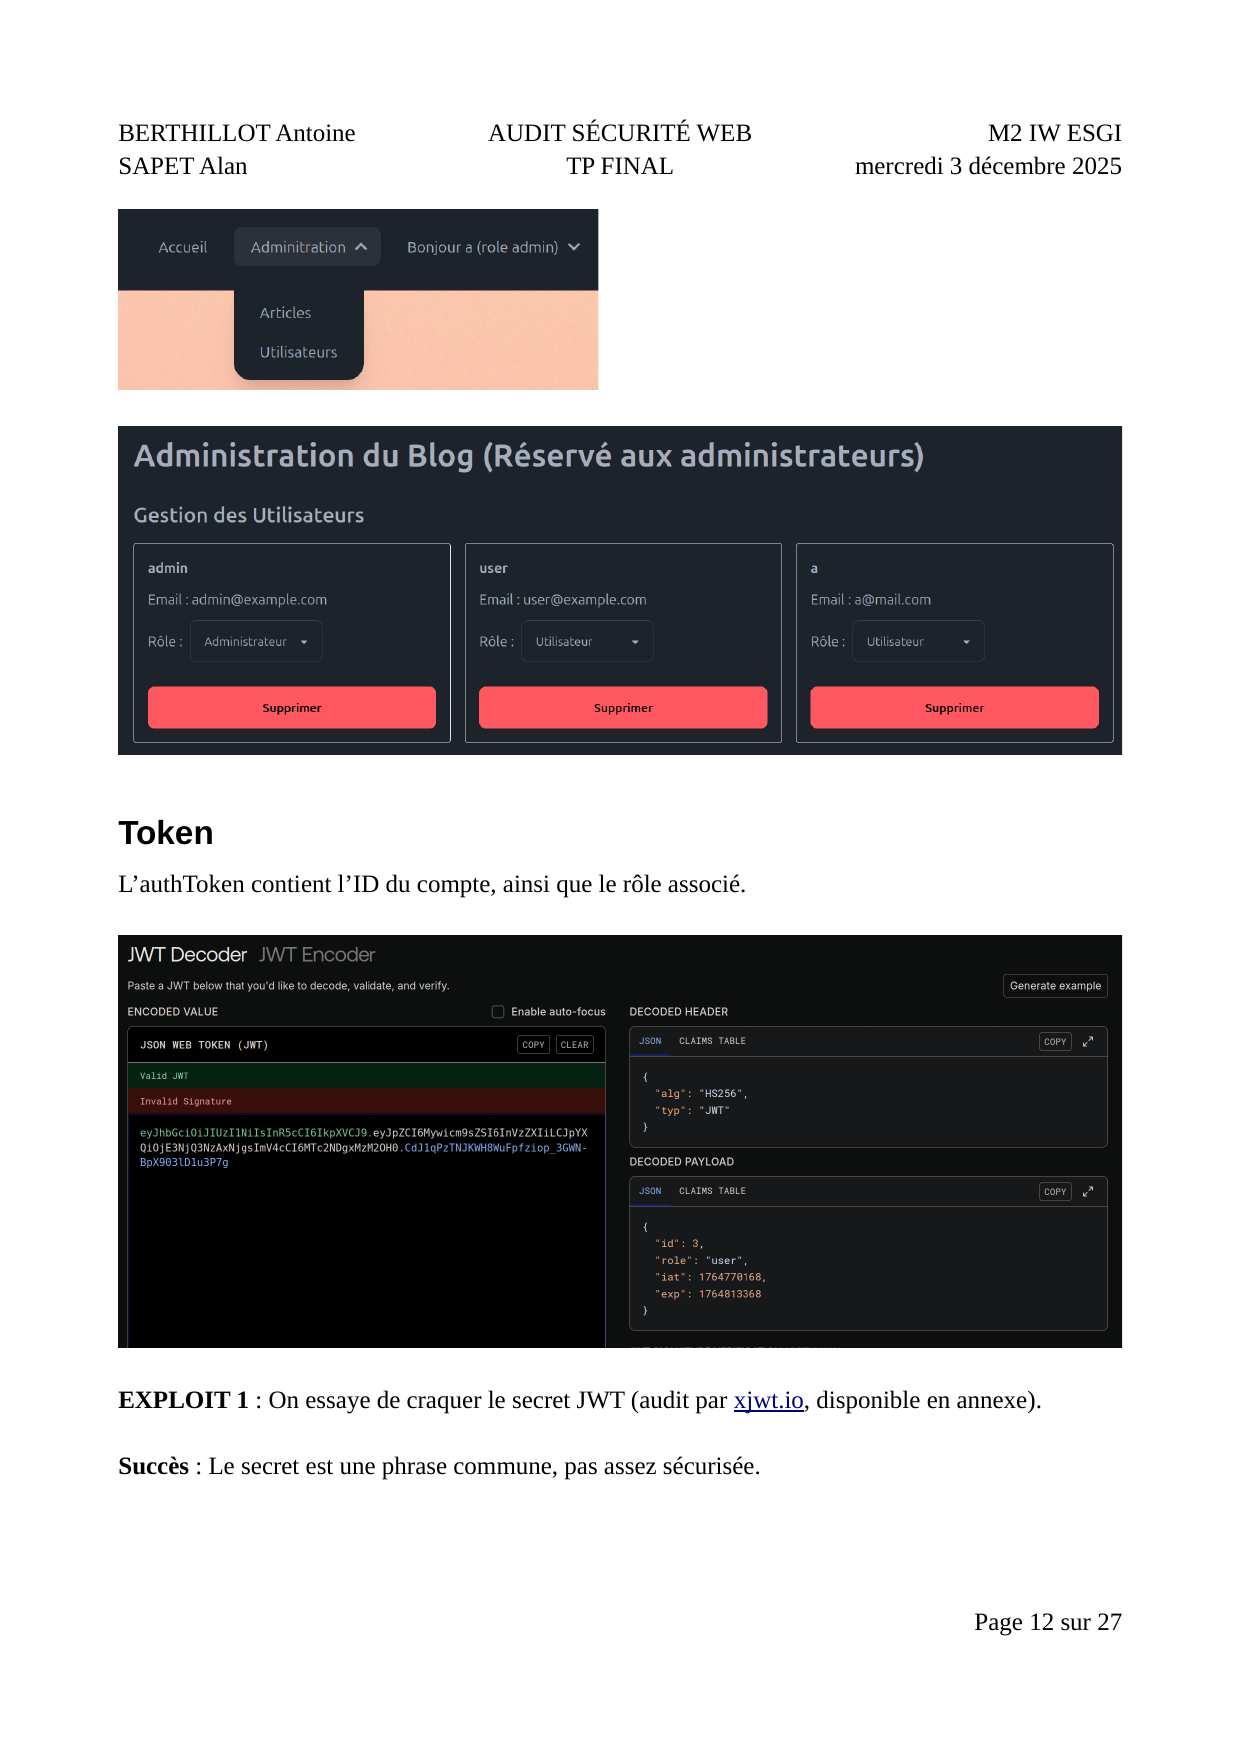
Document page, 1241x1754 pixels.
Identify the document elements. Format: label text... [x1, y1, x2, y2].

subtitle Token [118, 813, 1122, 851]
text EXPLOIT 1 : On essaye de craquer le secret JWT (audit par xjwt.io, disponible en annexe). [118, 1385, 1122, 1414]
text Succès : Le secret est une phrase commune, pas assez sécurisée. [118, 1451, 1122, 1480]
text L’authToken contient l’ID du compte, ainsi que le rôle associé. [118, 869, 1122, 898]
picture [118, 426, 1123, 755]
picture [118, 935, 1123, 1348]
picture [118, 209, 599, 390]
